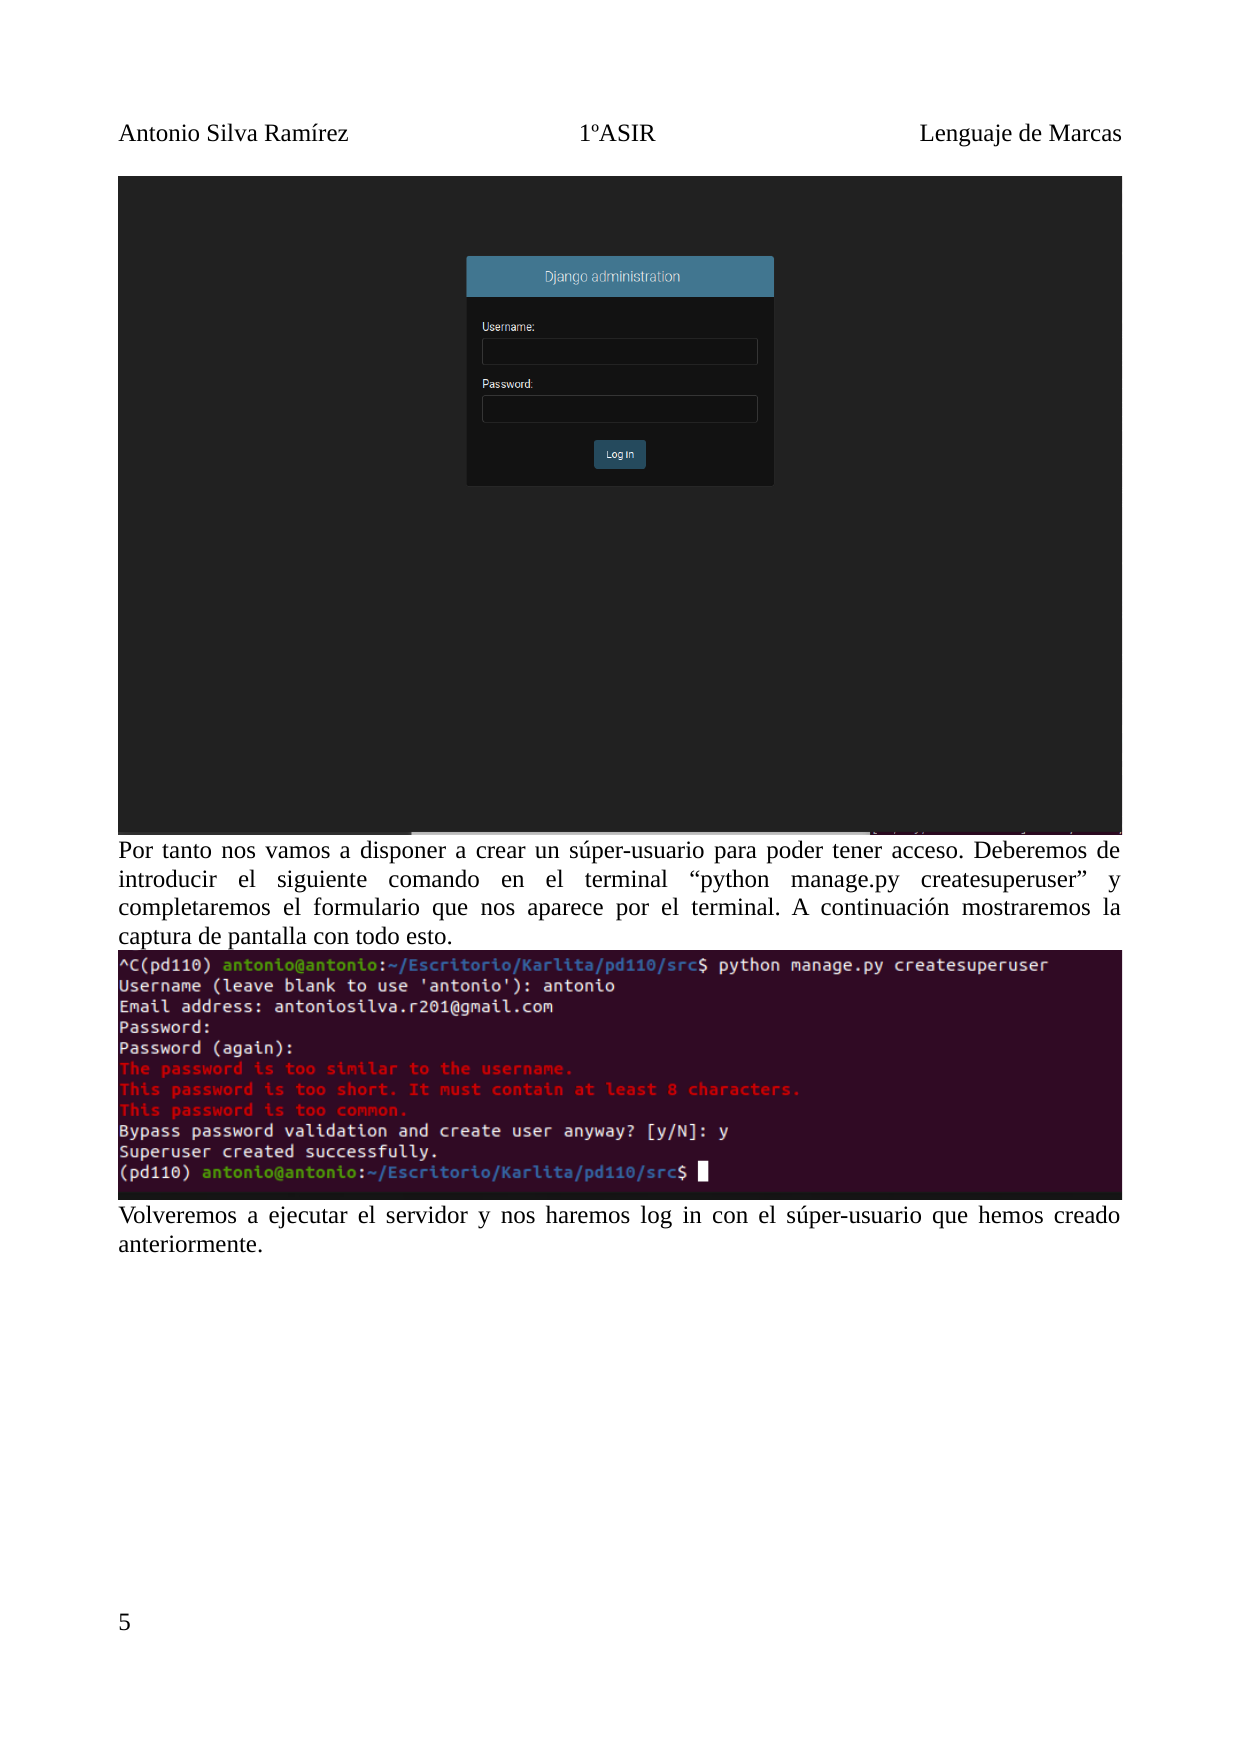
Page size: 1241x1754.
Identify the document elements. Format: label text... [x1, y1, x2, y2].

picture [118, 176, 1123, 835]
text Por tanto nos vamos a disponer a crear un súper-usuario para poder tener acceso. Deberemos de introducir el siguiente comando en el terminal “python manage.py createsuperuser” y completaremos el formulario que nos aparece por el terminal. A continuación mostraremos la captura de pantalla con todo esto. [118, 835, 1122, 950]
picture [118, 950, 1123, 1200]
text Volveremos a ejecutar el servidor y nos haremos log in con el súper-usuario que hemos creado anteriormente. [118, 1200, 1122, 1257]
